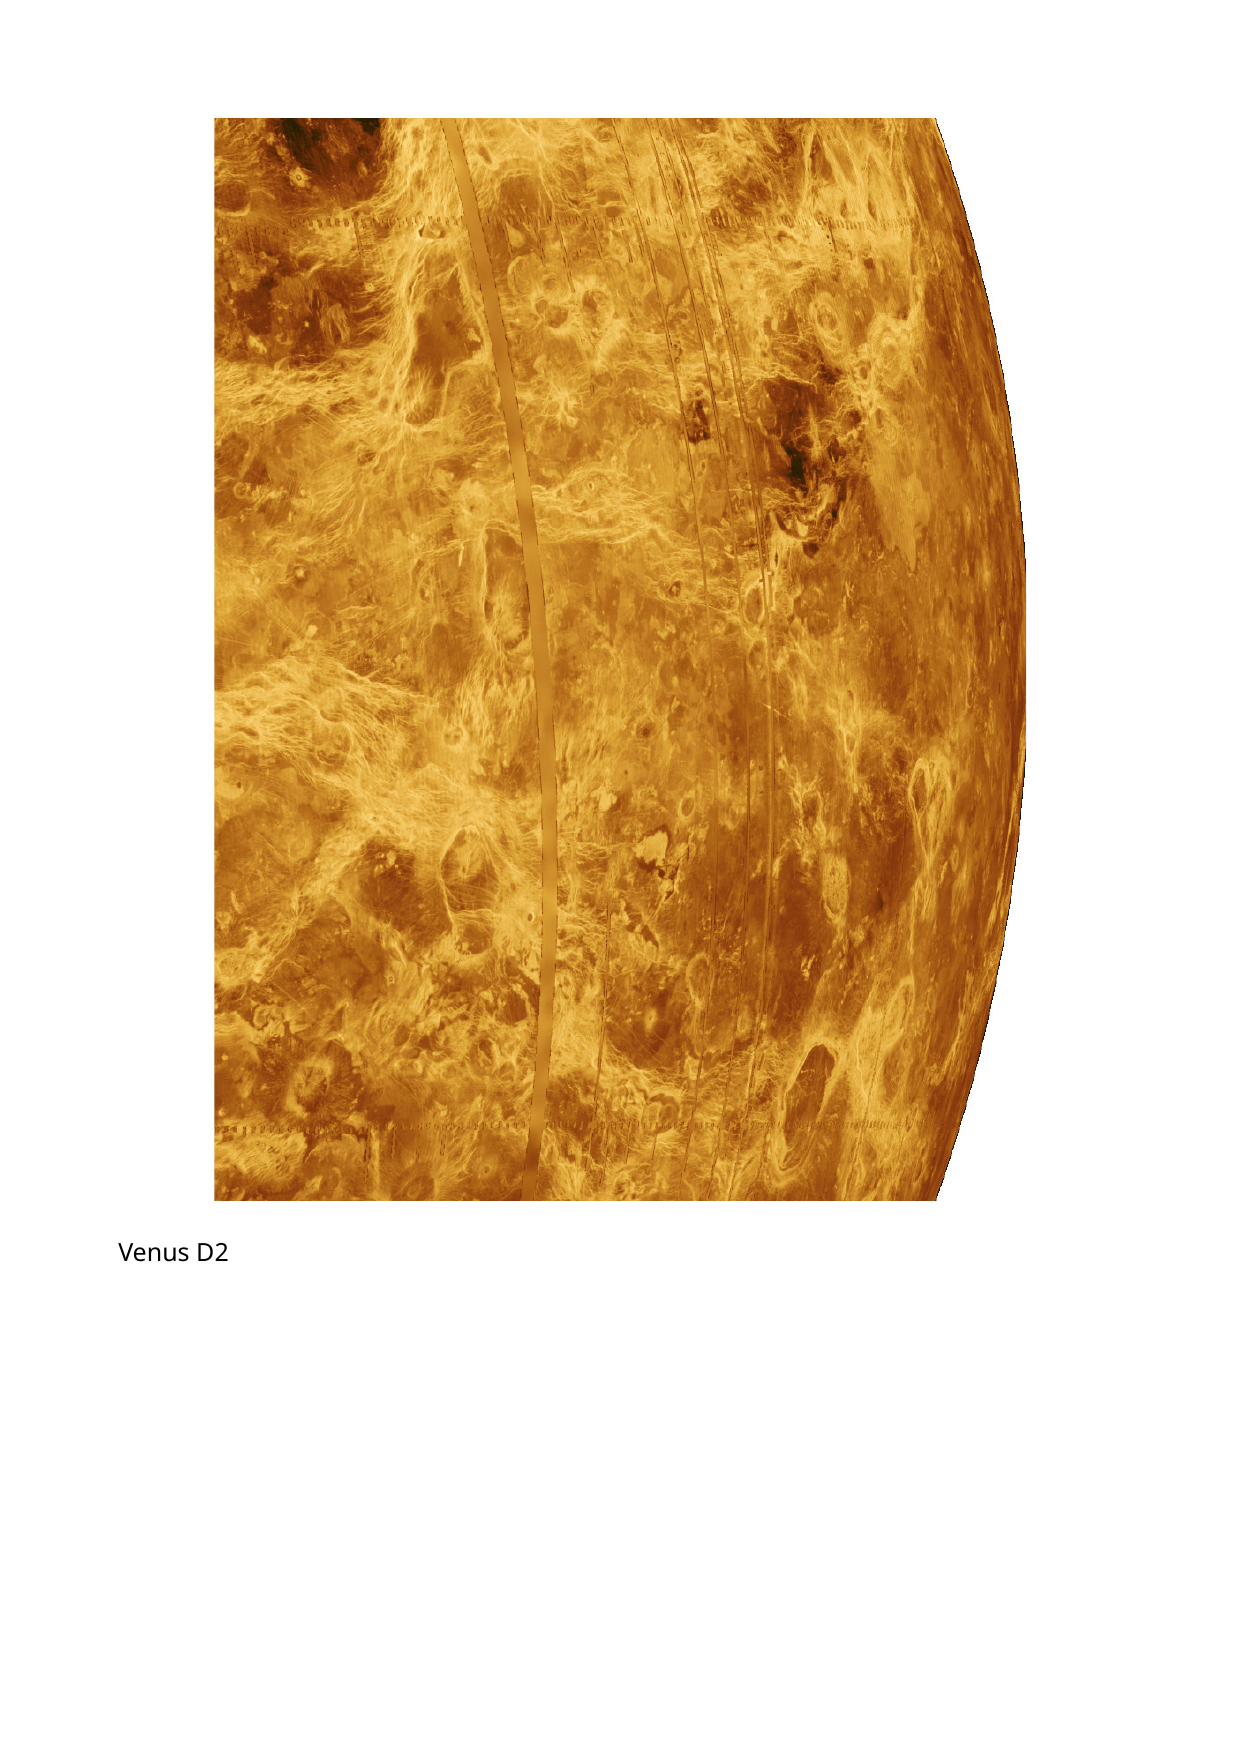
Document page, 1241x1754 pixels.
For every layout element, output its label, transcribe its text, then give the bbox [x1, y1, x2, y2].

text Venus D2 [118, 1234, 1122, 1269]
picture [214, 118, 1027, 1201]
